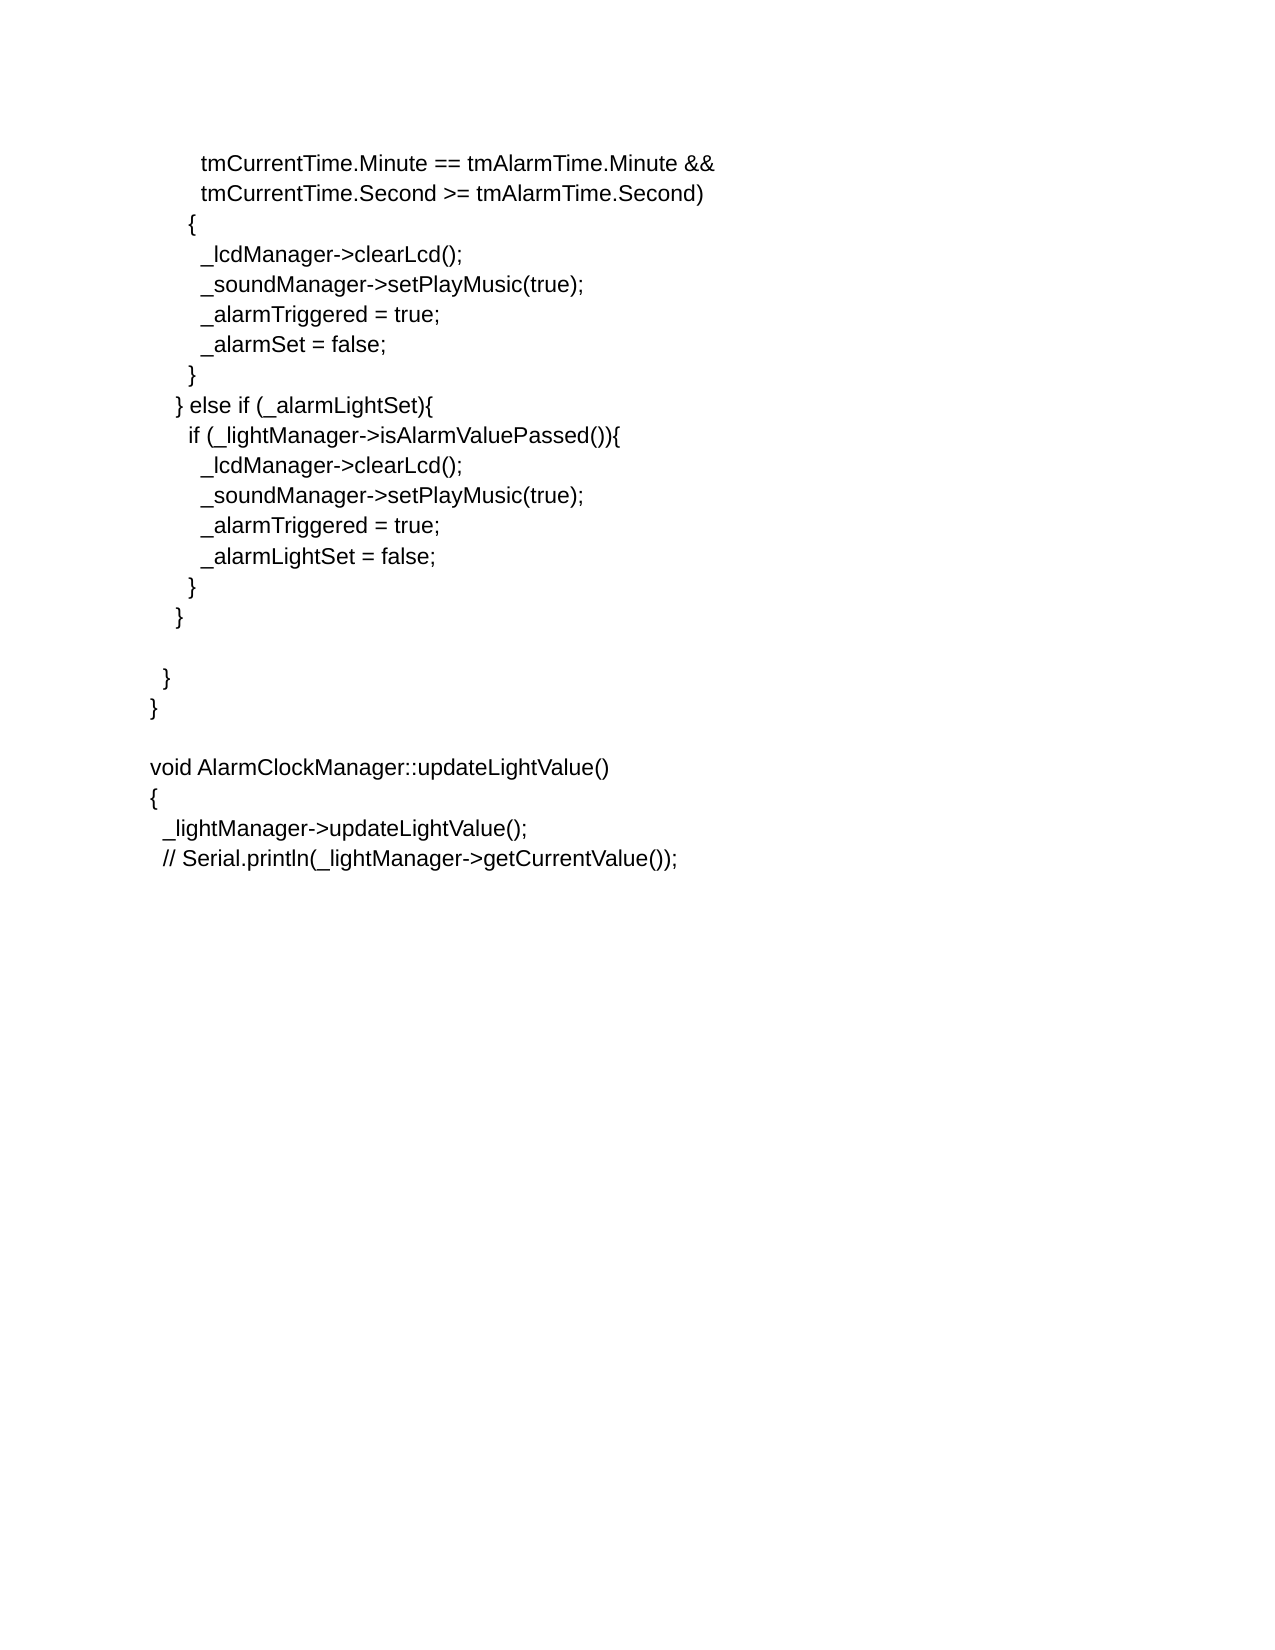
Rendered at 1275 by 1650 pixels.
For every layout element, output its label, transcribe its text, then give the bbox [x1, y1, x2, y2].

text tmCurrentTime.Second >= tmAlarmTime.Second) [150, 180, 1125, 207]
text tmCurrentTime.Minute == tmAlarmTime.Minute && [150, 150, 1125, 176]
text _lightManager->updateLightValue(); [150, 814, 1125, 841]
text } [150, 663, 1125, 690]
text if (_lightManager->isAlarmValuePassed()){ [150, 422, 1125, 448]
text _lcdManager->clearLcd(); [150, 452, 1125, 478]
text { [150, 784, 1125, 811]
text void AlarmClockManager::updateLightValue() [150, 754, 1125, 781]
text _lcdManager->clearLcd(); [150, 241, 1125, 267]
text } [150, 694, 1125, 720]
text // Serial.println(_lightManager->getCurrentValue()); [150, 845, 1125, 871]
text } [150, 573, 1125, 599]
text _alarmTriggered = true; [150, 301, 1125, 327]
text _soundManager->setPlayMusic(true); [150, 271, 1125, 297]
text _soundManager->setPlayMusic(true); [150, 482, 1125, 509]
text _alarmSet = false; [150, 331, 1125, 358]
text { [150, 210, 1125, 237]
text } [150, 361, 1125, 388]
text } [150, 603, 1125, 629]
text _alarmLightSet = false; [150, 543, 1125, 569]
text _alarmTriggered = true; [150, 512, 1125, 539]
text } else if (_alarmLightSet){ [150, 392, 1125, 418]
